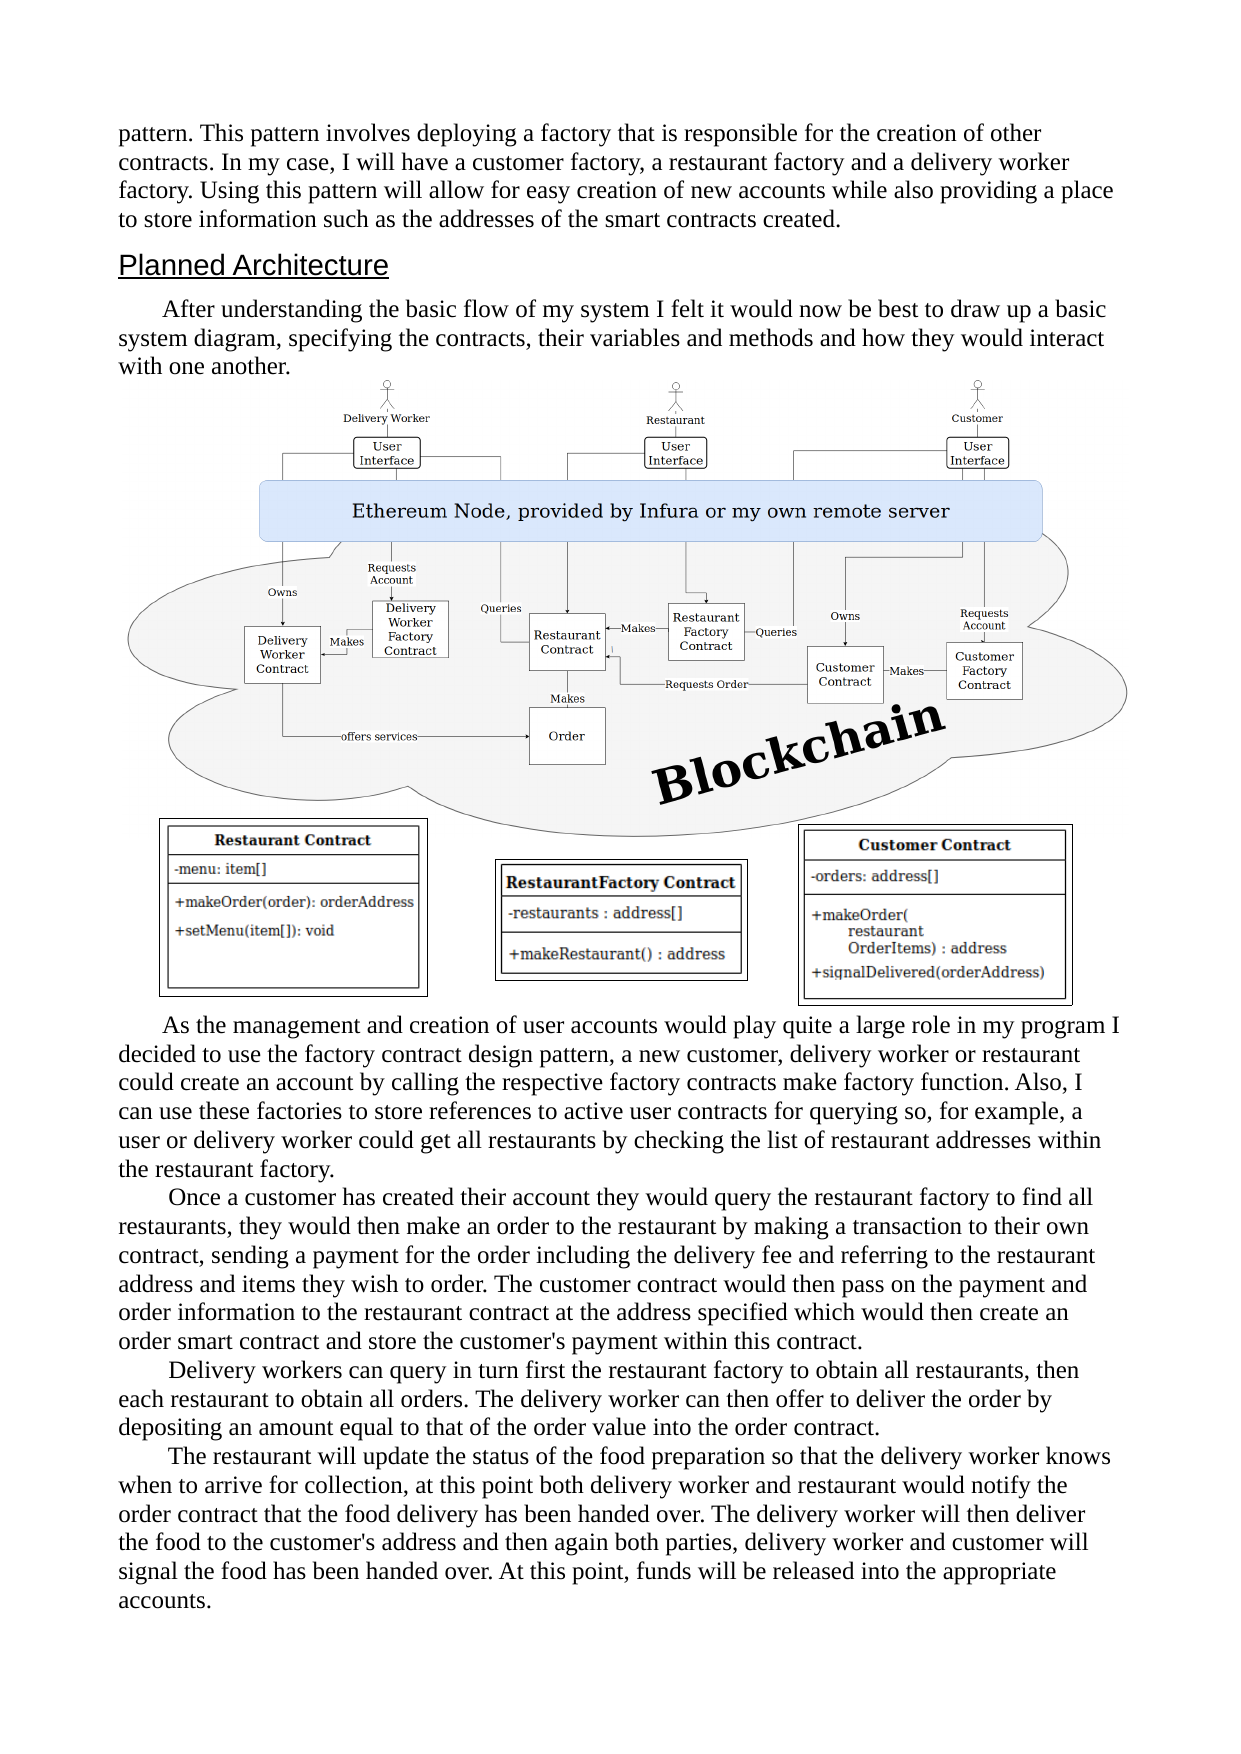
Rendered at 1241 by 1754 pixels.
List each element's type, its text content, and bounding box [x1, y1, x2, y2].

text pattern. This pattern involves deploying a factory that is responsible for the creation of other contracts. In my case, I will have a customer factory, a restaurant factory and a delivery worker factory. Using this pattern will allow for easy creation of new accounts while also providing a place to store information such as the addresses of the smart contracts created. [118, 118, 1122, 233]
picture [122, 380, 1129, 838]
picture [496, 860, 747, 980]
text As the management and creation of user accounts would play quite a large role in my program I decided to use the factory contract design pattern, a new customer, delivery worker or restaurant could create an account by calling the respective factory contracts make factory function. Also, I can use these factories to store references to active user contracts for querying so, for example, a user or delivery worker could get all restaurants by checking the list of restaurant addresses within the restaurant factory. [118, 895, 1122, 1182]
text The restaurant will update the status of the food preparation so that the delivery worker knows when to arrive for collection, at this point both delivery worker and restaurant would notify the order contract that the food delivery has been handed over. The delivery worker will then deliver the food to the customer's address and then again both parties, delivery worker and customer will signal the food has been handed over. At this point, funds will be released into the appropriate accounts. [118, 1441, 1122, 1614]
subtitle Planned Architecture [118, 248, 1122, 281]
picture [799, 825, 1072, 1005]
text Once a customer has created their account they would query the restaurant factory to find all restaurants, they would then make an order to the restaurant by making a transaction to their own contract, sending a payment for the order including the delivery fee and referring to the restaurant address and items they wish to order. The customer contract would then pass on the payment and order information to the restaurant contract at the address specified which would then create an order smart contract and store the customer's payment within this contract. [118, 1182, 1122, 1355]
text After understanding the basic flow of my system I felt it would now be best to draw up a basic system diagram, specifying the contracts, their variables and methods and how they would interact with one another. [118, 294, 1122, 380]
text Delivery workers can query in turn first the restaurant factory to obtain all restaurants, then each restaurant to obtain all orders. The delivery worker can then offer to deliver the order by depositing an amount equal to that of the order value into the order contract. [118, 1355, 1122, 1441]
picture [162, 820, 425, 994]
